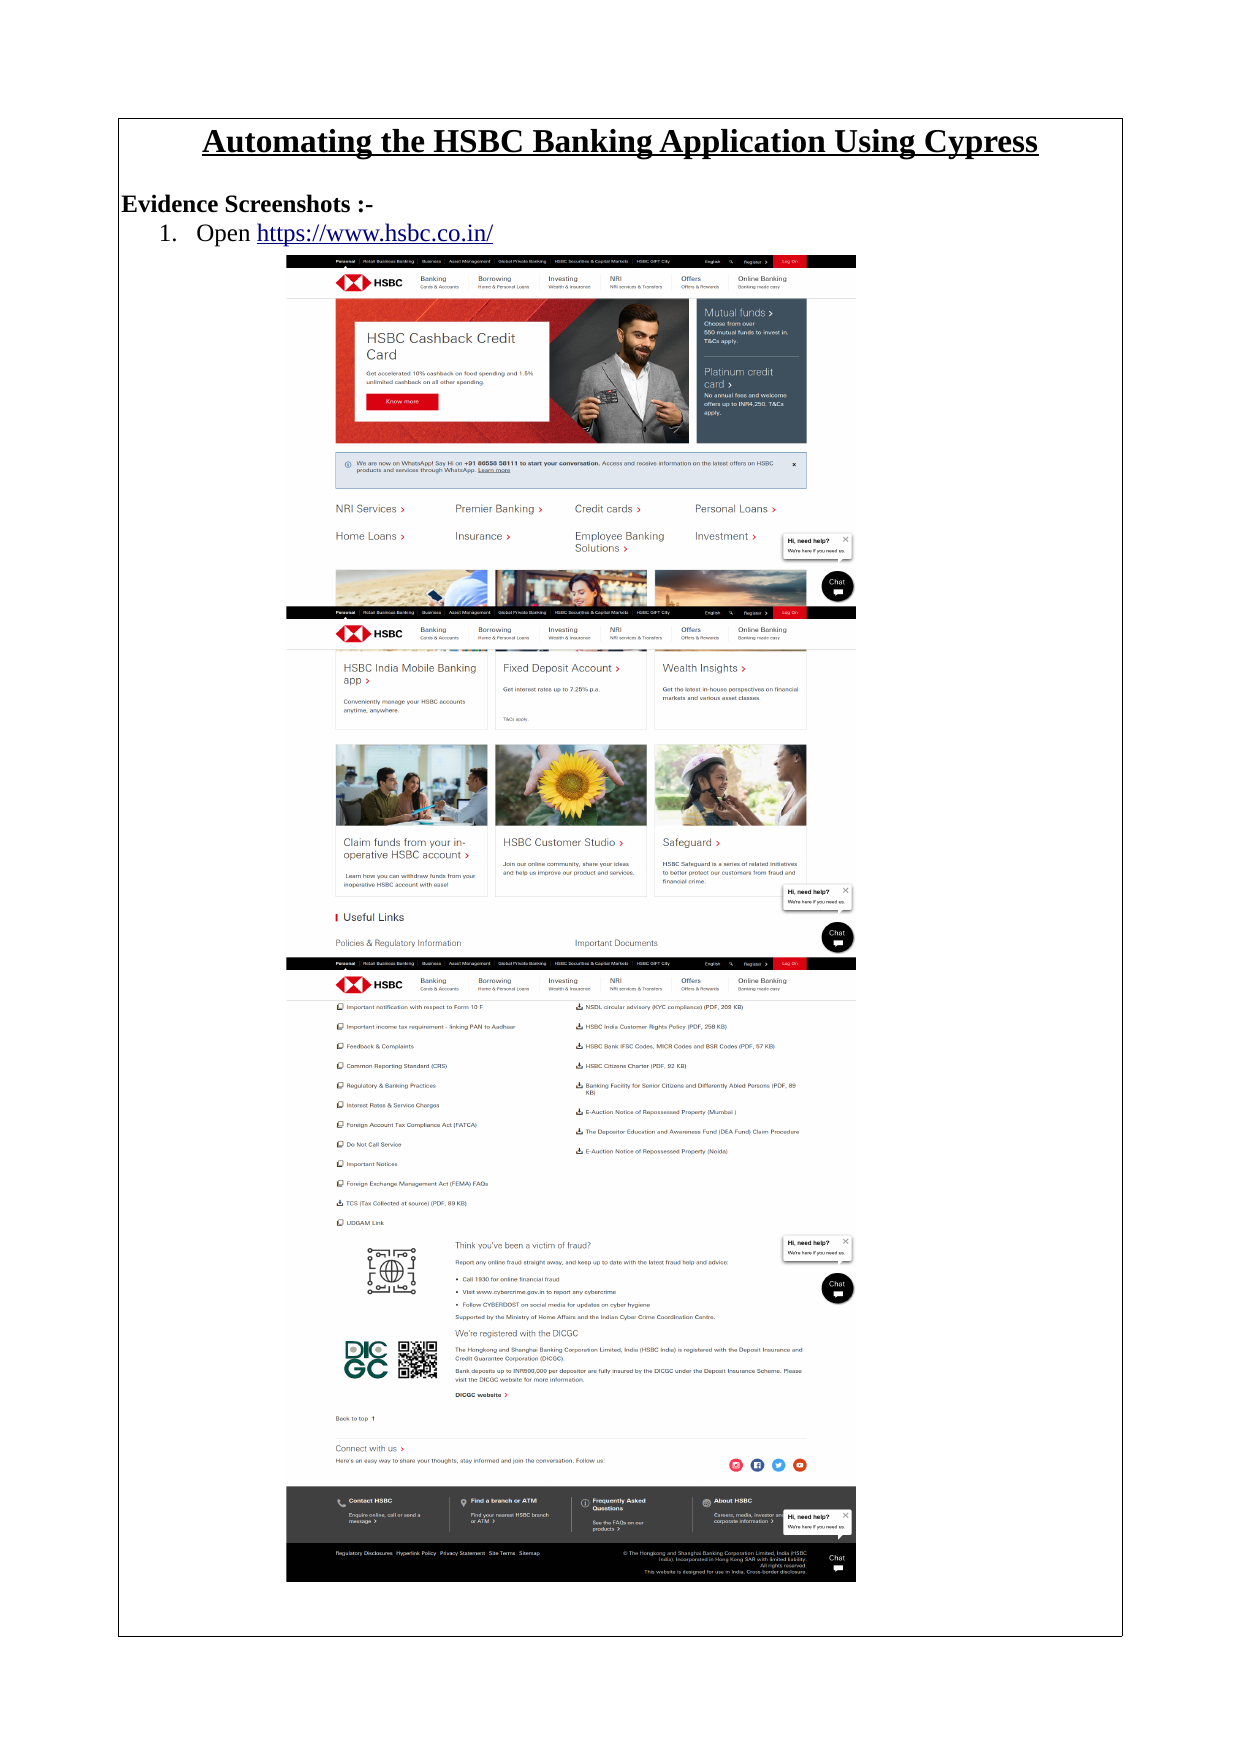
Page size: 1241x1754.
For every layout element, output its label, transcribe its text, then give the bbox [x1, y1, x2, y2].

list Open https://www.hsbc.co.in/ [159, 218, 1119, 246]
picture [286, 255, 856, 1582]
text Evidence Screenshots :- [121, 189, 1119, 218]
